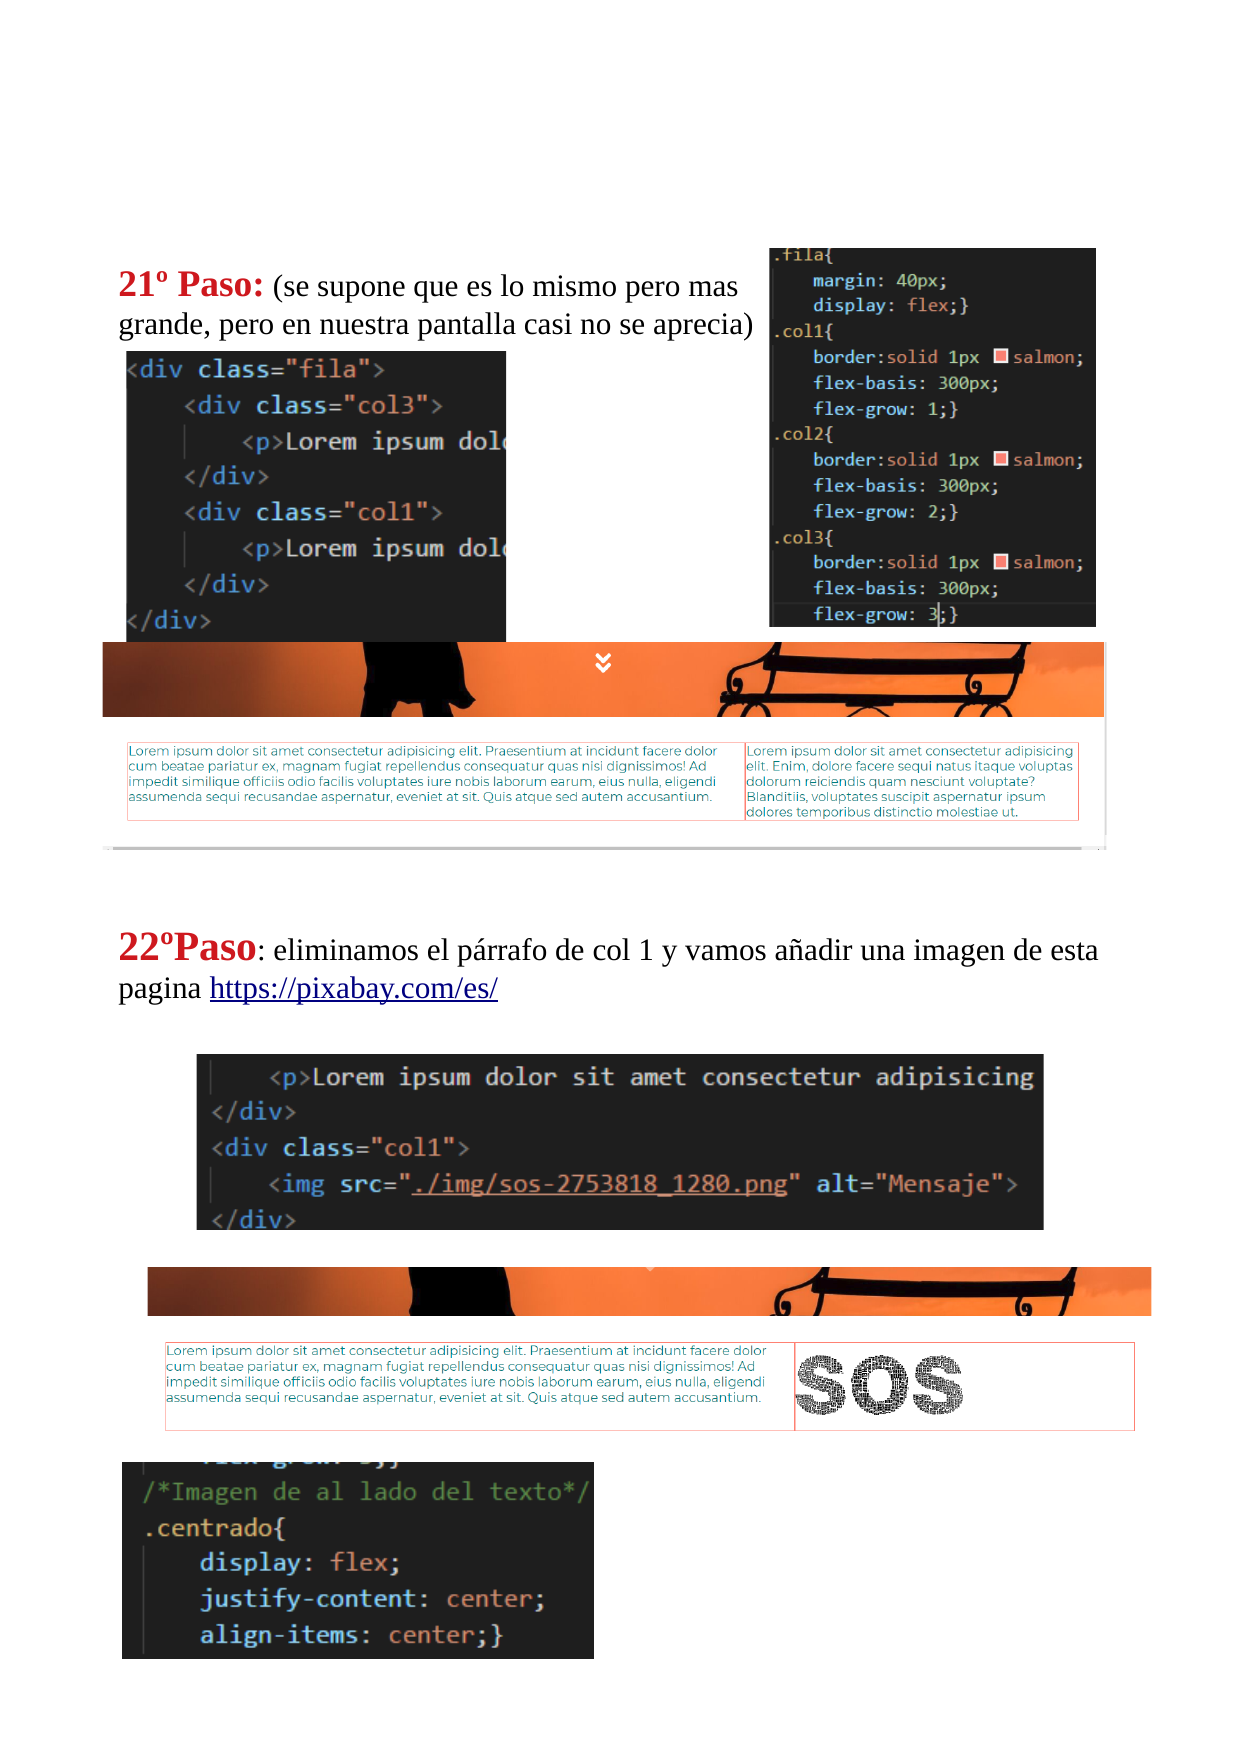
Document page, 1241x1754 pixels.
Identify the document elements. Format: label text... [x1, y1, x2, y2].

picture [769, 248, 1096, 627]
picture [102, 351, 1107, 850]
picture [196, 1054, 1044, 1230]
text 22ºPaso: eliminamos el párrafo de col 1 y vamos añadir una imagen de esta pagina https://pixabay.com/es/ [118, 921, 1122, 1005]
picture [122, 1462, 594, 1659]
text [1096, 262, 1122, 341]
text 21º Paso: (se supone que es lo mismo pero mas grande, pero en nuestra pantalla casi no se aprecia) [118, 262, 769, 341]
picture [147, 1267, 1152, 1451]
